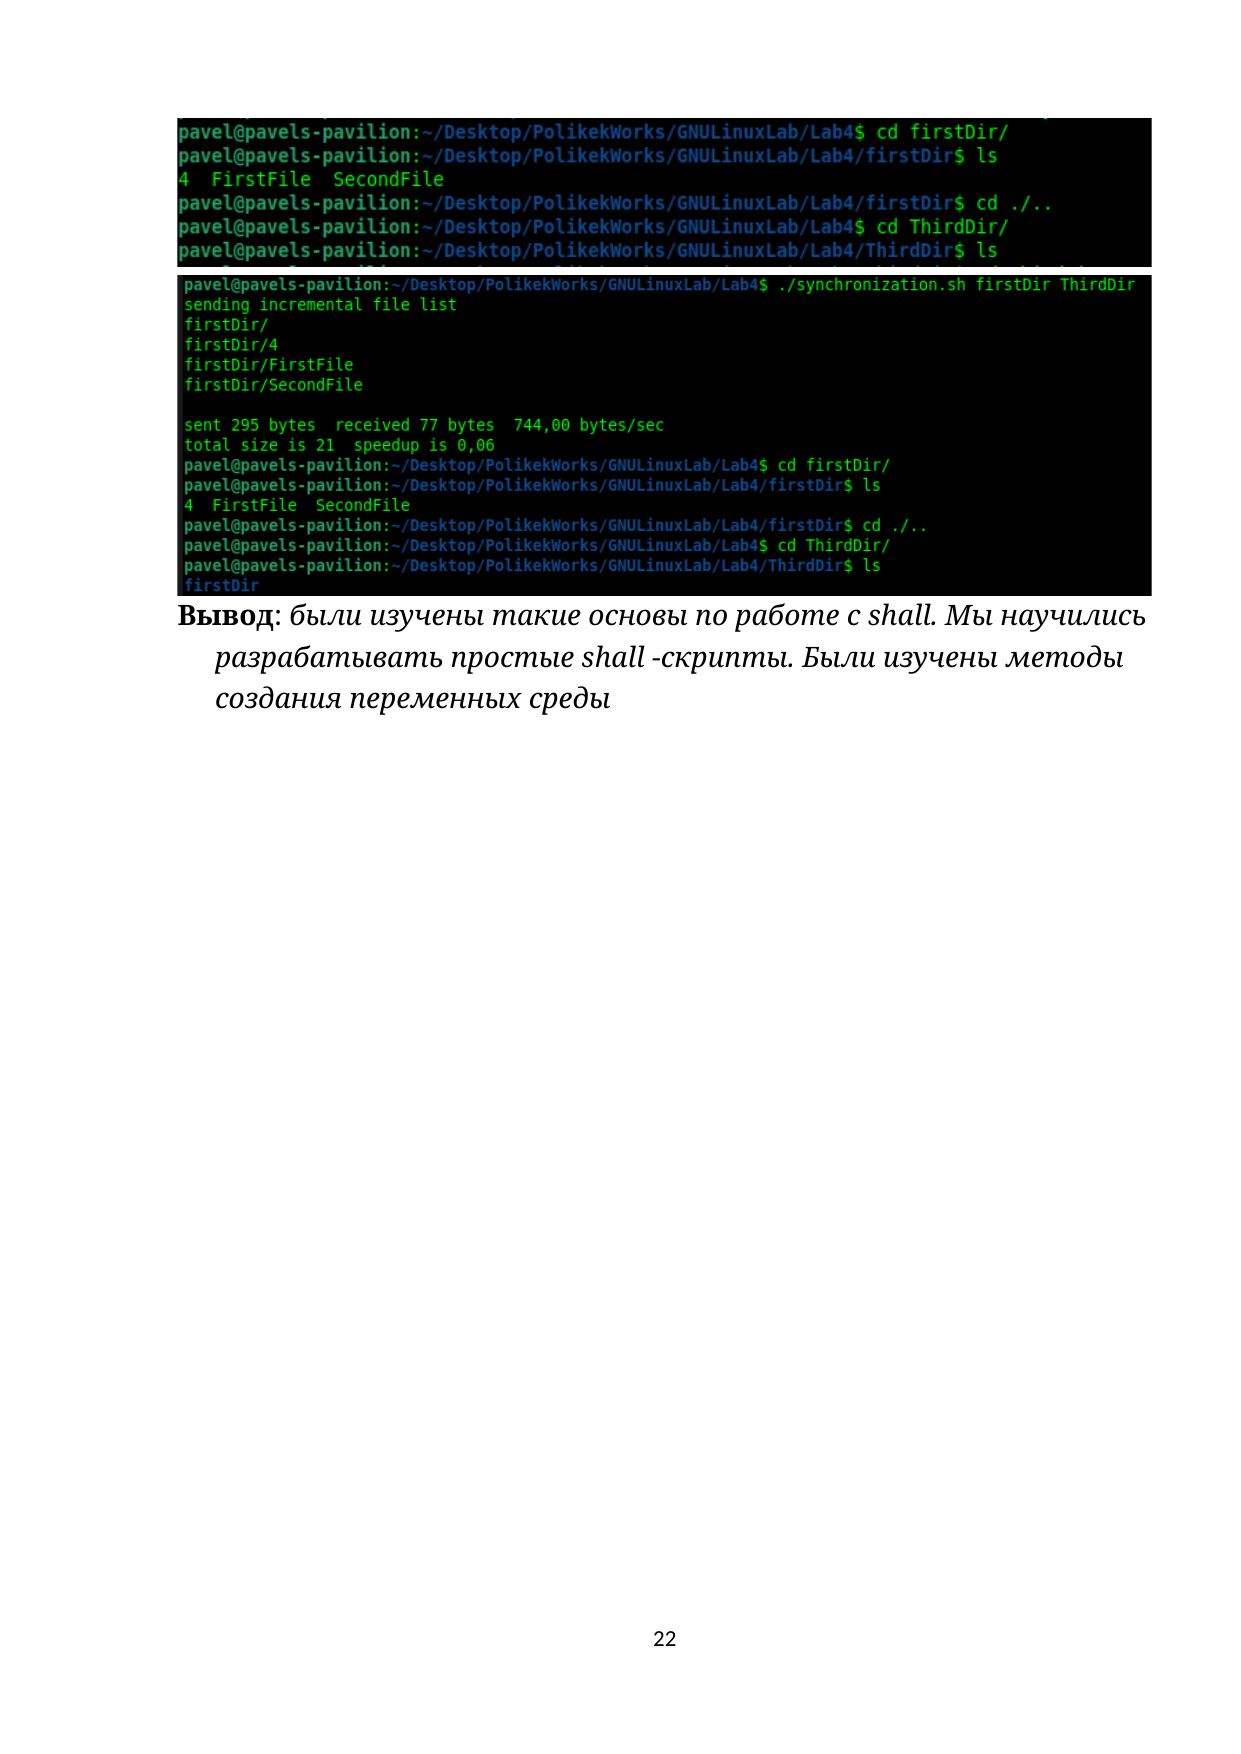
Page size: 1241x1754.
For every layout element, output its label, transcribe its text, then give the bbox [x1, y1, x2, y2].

picture [177, 118, 1152, 267]
picture [177, 275, 1152, 596]
text [177, 267, 1152, 275]
text Вывод: были изучены такие основы по работе с shall. Мы научились разрабатывать простые shall -скрипты. Были изучены методы создания переменных среды [177, 596, 1152, 717]
